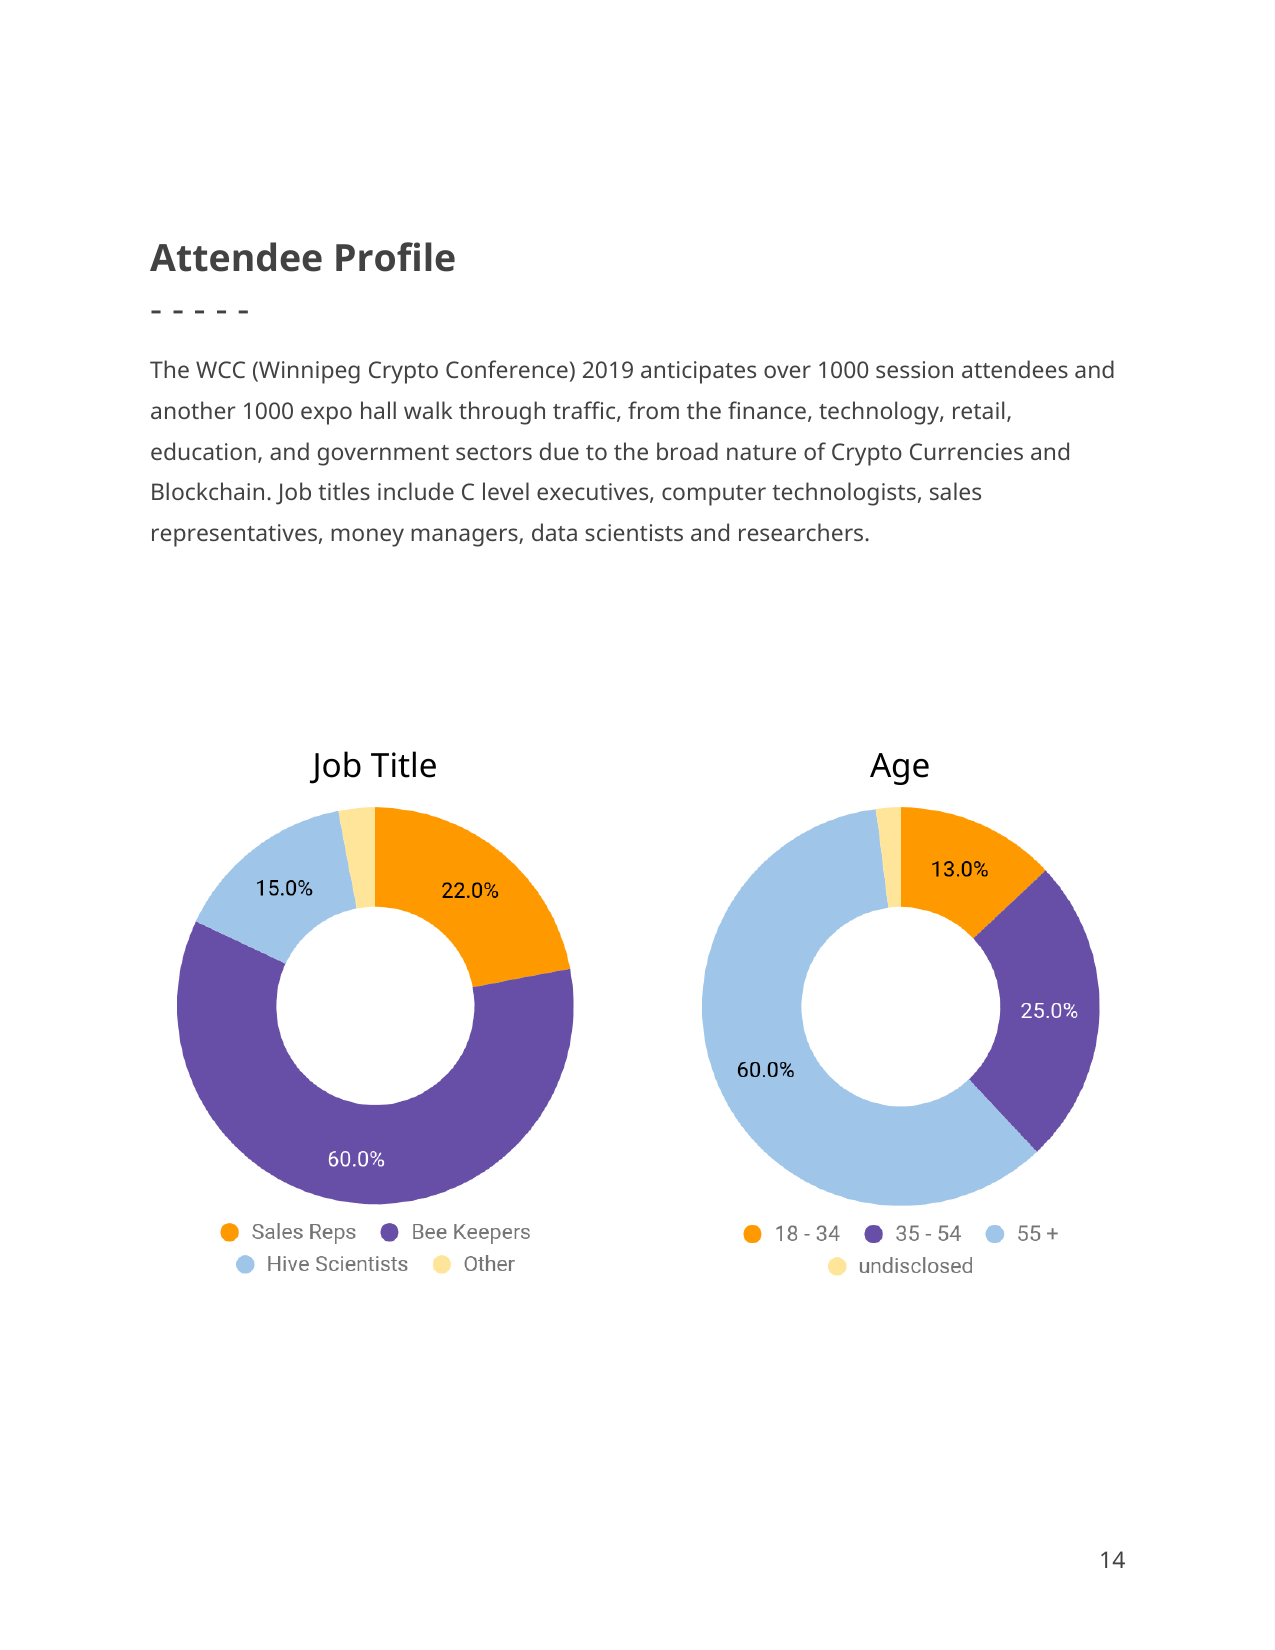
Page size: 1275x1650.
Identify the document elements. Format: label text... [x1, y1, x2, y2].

picture [150, 807, 600, 1277]
picture [675, 807, 1125, 1279]
subtitle Job Title [150, 742, 600, 787]
subtitle Attendee Profile [150, 231, 1125, 282]
text The WCC (Winnipeg Crypto Conference) 2019 anticipates over 1000 session attendees and another 1000 expo hall walk through traffic, from the finance, technology, retail, education, and government sectors due to the broad nature of Crypto Currencies and Blockchain. Job titles include C level executives, computer technologists, sales representatives, money managers, data scientists and researchers. [150, 354, 1125, 548]
subtitle Age [675, 742, 1125, 787]
text - - - - - [150, 282, 1125, 333]
